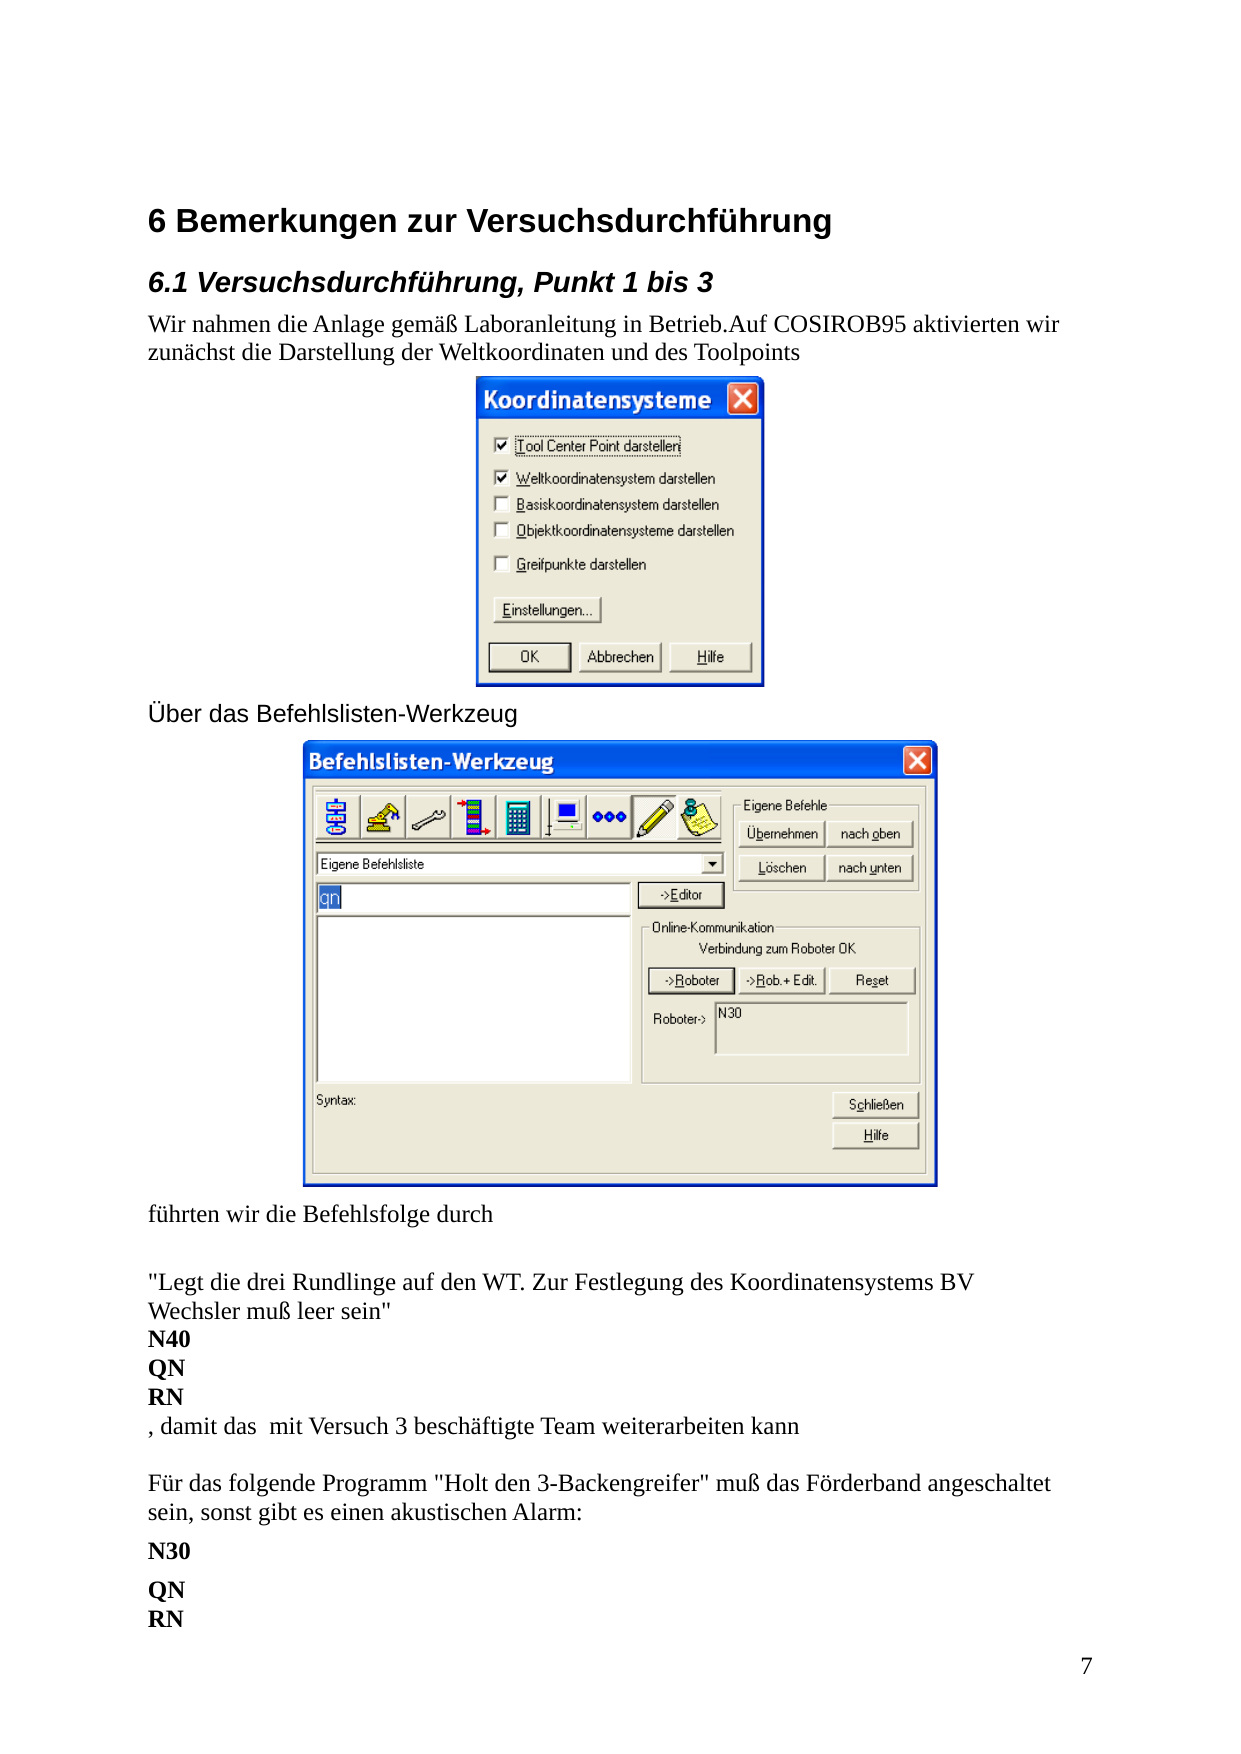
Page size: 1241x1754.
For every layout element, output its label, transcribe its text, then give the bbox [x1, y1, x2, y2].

text "Legt die drei Rundlinge auf den WT. Zur Festlegung des Koordinatensystems BV [148, 1267, 1093, 1296]
text QN [148, 1353, 1093, 1382]
text Über das Befehlslisten-Werkzeug [148, 699, 1093, 728]
text , damit das mit Versuch 3 beschäftigte Team weiterarbeiten kann [148, 1411, 1093, 1439]
picture [475, 376, 765, 687]
subtitle 6 Bemerkungen zur Versuchsdurchführung [148, 201, 1093, 240]
text Für das folgende Programm "Holt den 3-Backengreifer" muß das Förderband angeschaltet sein, sonst gibt es einen akustischen Alarm: [148, 1468, 1093, 1526]
text RN [148, 1604, 1093, 1633]
text RN [148, 1382, 1093, 1411]
picture [302, 740, 938, 1187]
text Wir nahmen die Anlage gemäß Laboranleitung in Betrieb.Auf COSIROB95 aktivierten wir zunächst die Darstellung der Weltkoordinaten und des Toolpoints [148, 309, 1093, 366]
text QN [148, 1575, 1093, 1604]
text N40 [148, 1324, 1093, 1353]
text Wechsler muß leer sein" [148, 1296, 1093, 1324]
text N30 [148, 1536, 1093, 1565]
text führten wir die Befehlsfolge durch [148, 1199, 1093, 1228]
subtitle 6.1 Versuchsdurchführung, Punkt 1 bis 3 [148, 265, 1093, 298]
